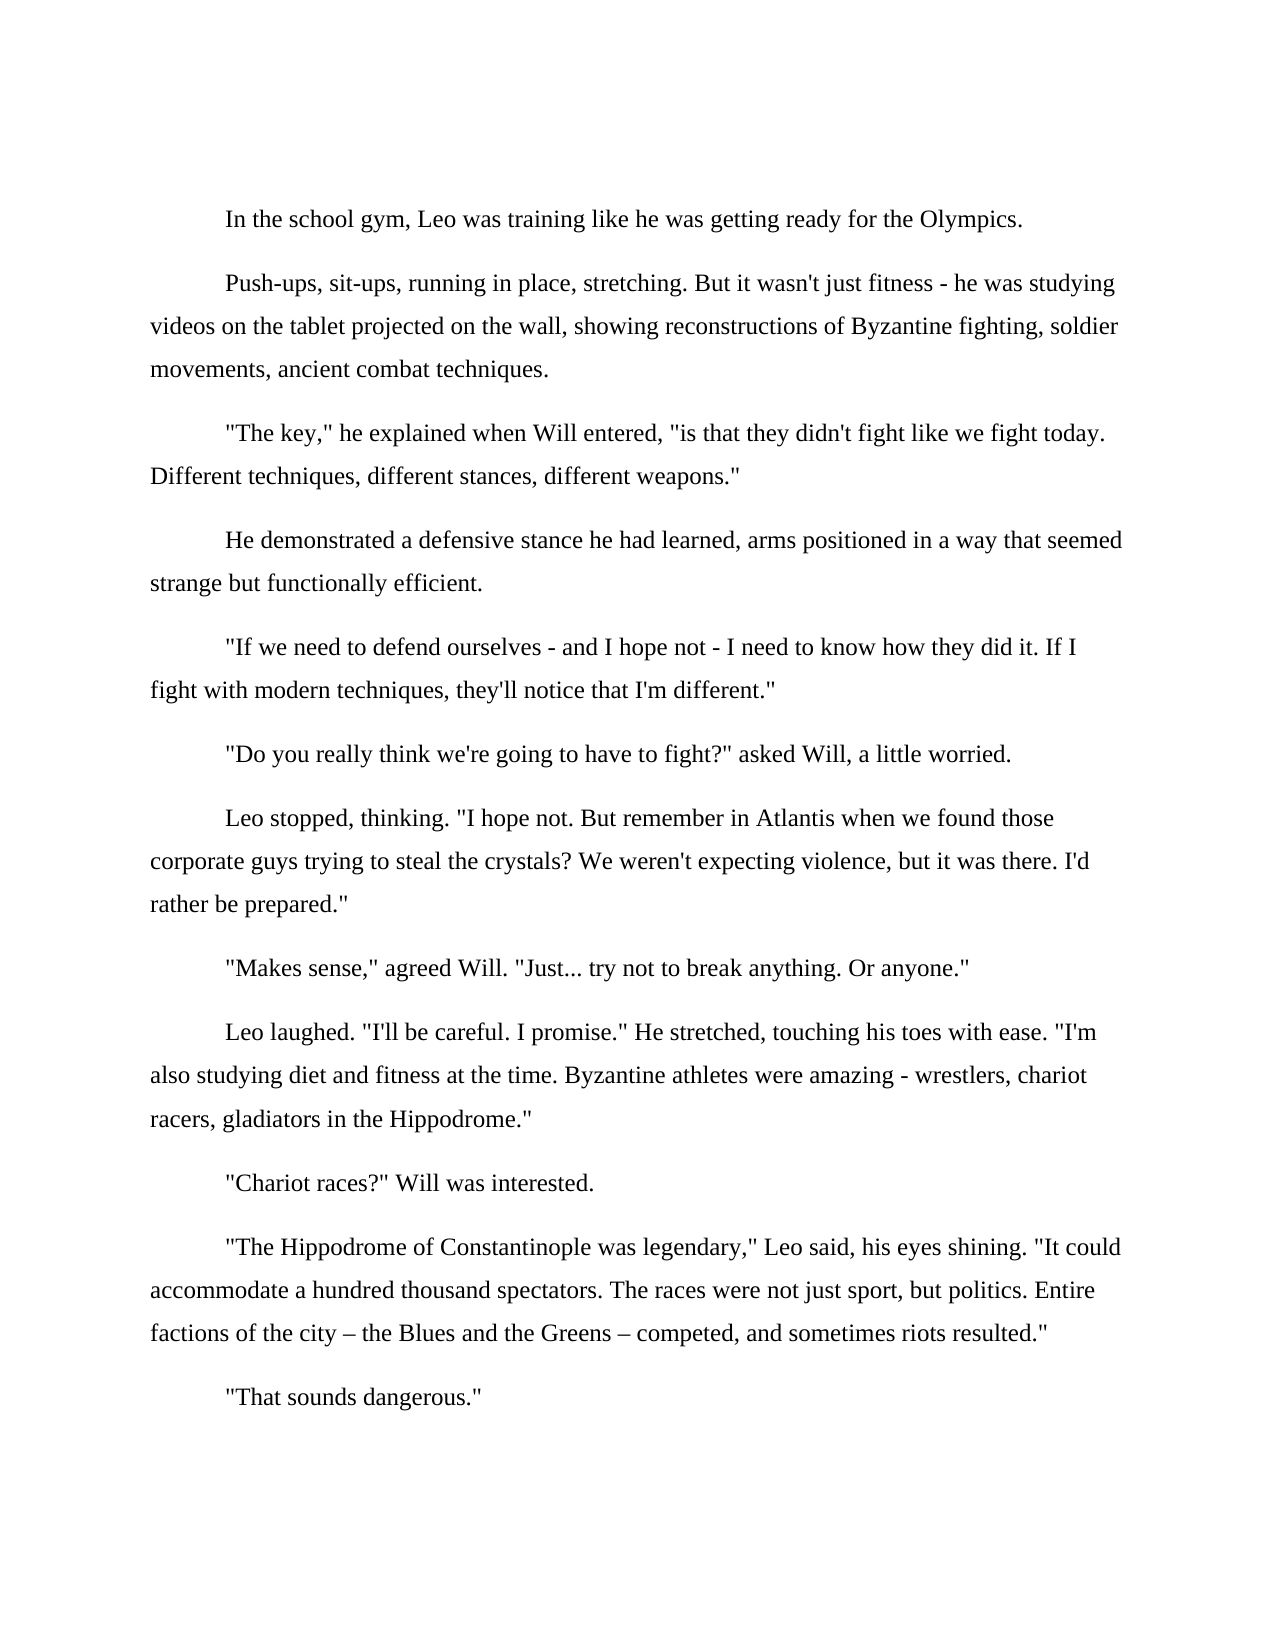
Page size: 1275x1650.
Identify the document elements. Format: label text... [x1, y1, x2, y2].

text In the school gym, Leo was training like he was getting ready for the Olympics. [150, 204, 1125, 233]
text "The key," he explained when Will entered, "is that they didn't fight like we fight today. Different techniques, different stances, different weapons." [150, 418, 1125, 490]
text "That sounds dangerous." [150, 1382, 1125, 1411]
text Leo laughed. "I'll be careful. I promise." He stretched, touching his toes with ease. "I'm also studying diet and fitness at the time. Byzantine athletes were amazing - wrestlers, chariot racers, gladiators in the Hippodrome." [150, 1017, 1125, 1132]
text "If we need to defend ourselves - and I hope not - I need to know how they did it. If I fight with modern techniques, they'll notice that I'm different." [150, 632, 1125, 704]
text "Chariot races?" Will was interested. [150, 1168, 1125, 1196]
text "The Hippodrome of Constantinople was legendary," Leo said, his eyes shining. "It could accommodate a hundred thousand spectators. The races were not just sport, but politics. Entire factions of the city – the Blues and the Greens – competed, and sometimes riots resulted." [150, 1232, 1125, 1347]
text Push-ups, sit-ups, running in place, stretching. But it wasn't just fitness - he was studying videos on the tablet projected on the wall, showing reconstructions of Byzantine fighting, soldier movements, ancient combat techniques. [150, 268, 1125, 383]
text "Makes sense," agreed Will. "Just... try not to break anything. Or anyone." [150, 953, 1125, 982]
text "Do you really think we're going to have to fight?" asked Will, a little worried. [150, 739, 1125, 768]
text Leo stopped, thinking. "I hope not. But remember in Atlantis when we found those corporate guys trying to steal the crystals? We weren't expecting violence, but it was there. I'd rather be prepared." [150, 803, 1125, 918]
text He demonstrated a defensive stance he had learned, arms positioned in a way that seemed strange but functionally efficient. [150, 525, 1125, 597]
